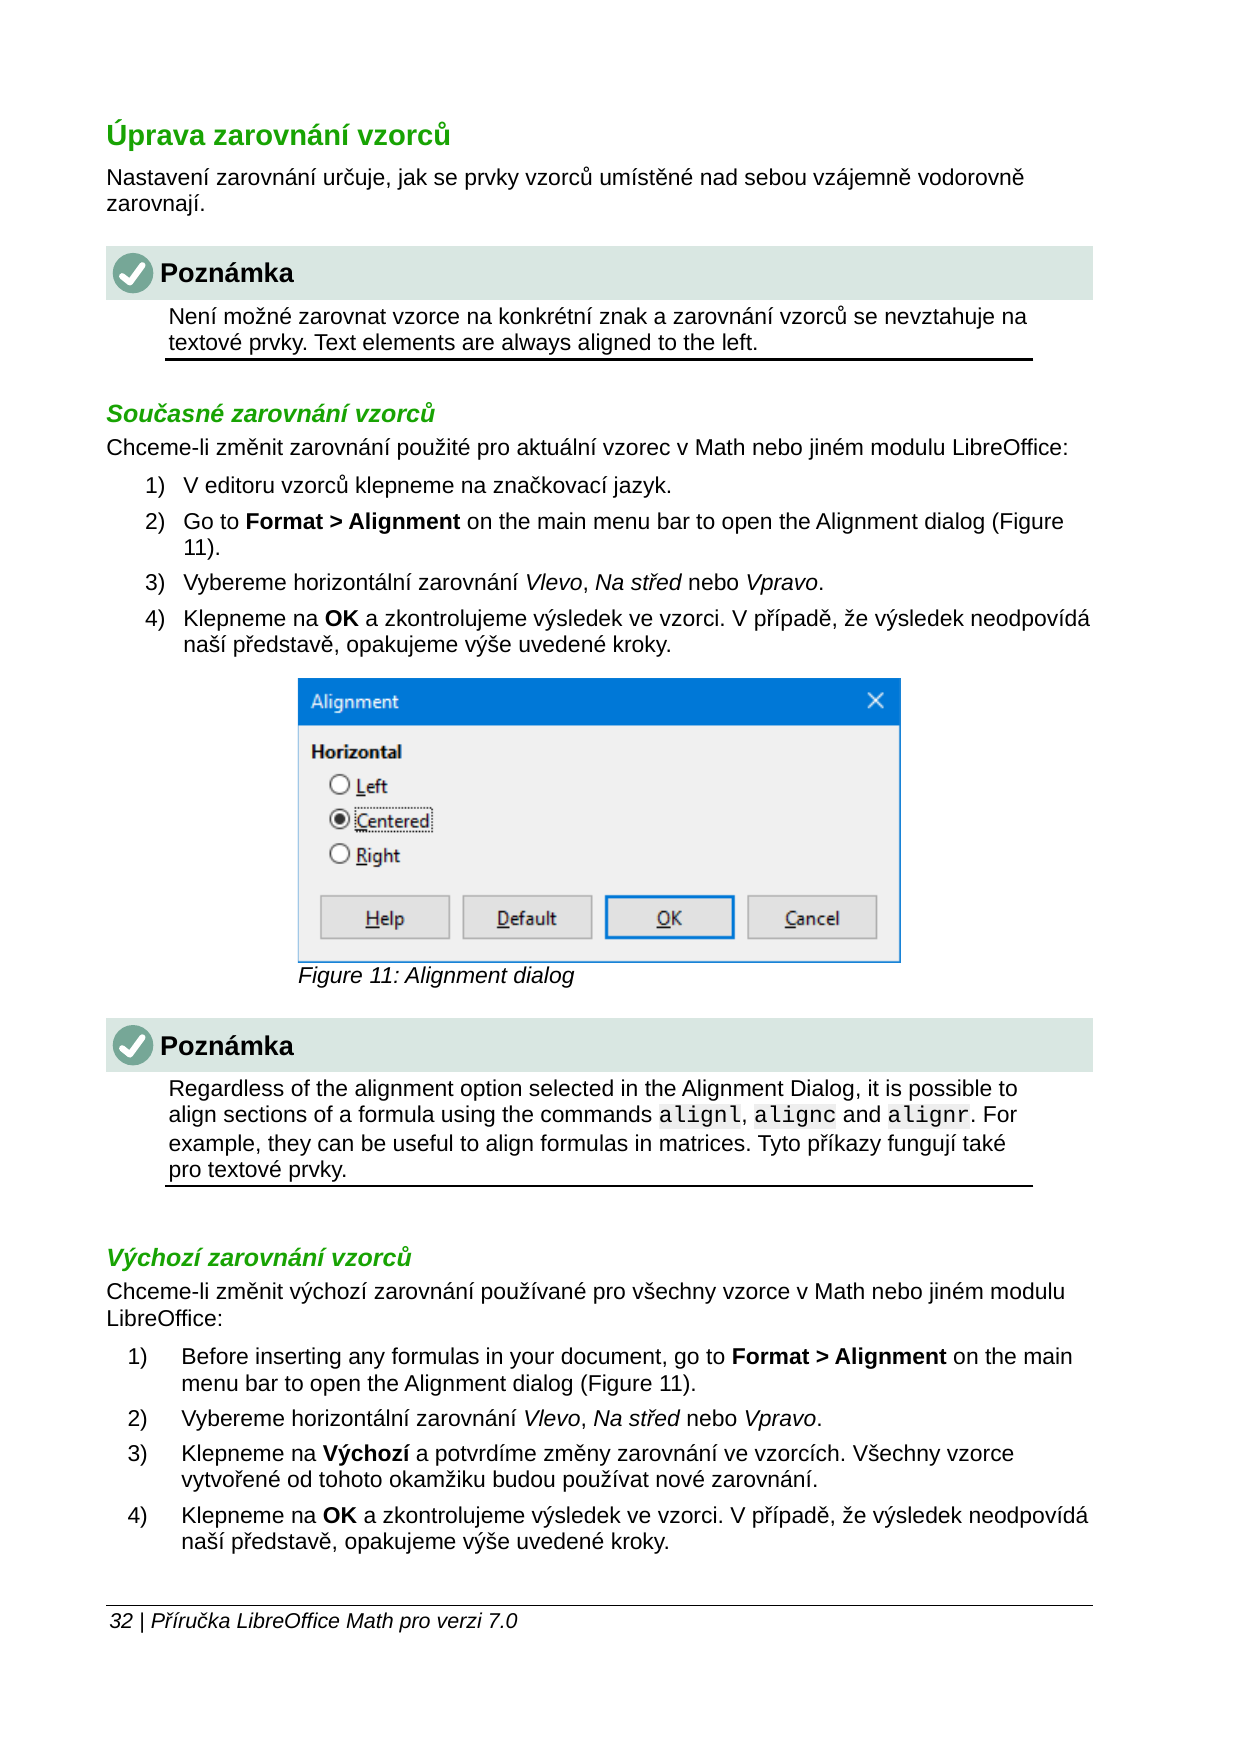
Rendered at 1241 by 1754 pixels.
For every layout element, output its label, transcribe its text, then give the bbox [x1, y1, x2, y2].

subtitle Současné zarovnání vzorců [106, 399, 1093, 428]
list Before inserting any formulas in your document, go to Format > Alignment on the main menu bar to open the Alignment dialog (Figure 11). [148, 1343, 1093, 1396]
list Go to Format > Alignment on the main menu bar to open the Alignment dialog (Figure 11). [165, 508, 1093, 560]
text Figure 11: Alignment dialog [298, 963, 901, 989]
subtitle Úprava zarovnání vzorců [106, 118, 1093, 152]
text Chceme-li změnit výchozí zarovnání používané pro všechny vzorce v Math nebo jiném modulu LibreOffice: [106, 1278, 1093, 1331]
picture [297, 678, 901, 963]
text Chceme-li změnit zarovnání použité pro aktuální vzorec v Math nebo jiném modulu LibreOffice: [106, 434, 1093, 460]
list Vybereme horizontální zarovnání Vlevo, Na střed nebo Vpravo. [148, 1405, 1093, 1431]
text Nastavení zarovnání určuje, jak se prvky vzorců umístěné nad sebou vzájemně vodorovně zarovnají. [106, 163, 1093, 216]
list Klepneme na Výchozí a potvrdíme změny zarovnání ve vzorcích. Všechny vzorce vytvořené od tohoto okamžiku budou používat nové zarovnání. [148, 1440, 1093, 1493]
text Není možné zarovnat vzorce na konkrétní znak a zarovnání vzorců se nevztahuje na textové prvky. Text elements are always aligned to the left. [165, 300, 1033, 358]
list Klepneme na OK a zkontrolujeme výsledek ve vzorci. V případě, že výsledek neodpovídá naší představě, opakujeme výše uvedené kroky. [148, 1502, 1093, 1554]
list Vybereme horizontální zarovnání Vlevo, Na střed nebo Vpravo. [165, 569, 1093, 596]
text Regardless of the alignment option selected in the Alignment Dialog, it is possible to align sections of a formula using the commands alignl, alignc and alignr. For example, they can be useful to align formulas in matrices. Tyto příkazy fungují také pro textové prvky. [165, 1072, 1033, 1185]
subtitle Poznámka [106, 246, 1093, 300]
subtitle Výchozí zarovnání vzorců [106, 1243, 1093, 1272]
list Klepneme na OK a zkontrolujeme výsledek ve vzorci. V případě, že výsledek neodpovídá naší představě, opakujeme výše uvedené kroky. [165, 604, 1093, 657]
subtitle Poznámka [106, 1018, 1093, 1072]
list V editoru vzorců klepneme na značkovací jazyk. [165, 472, 1093, 499]
